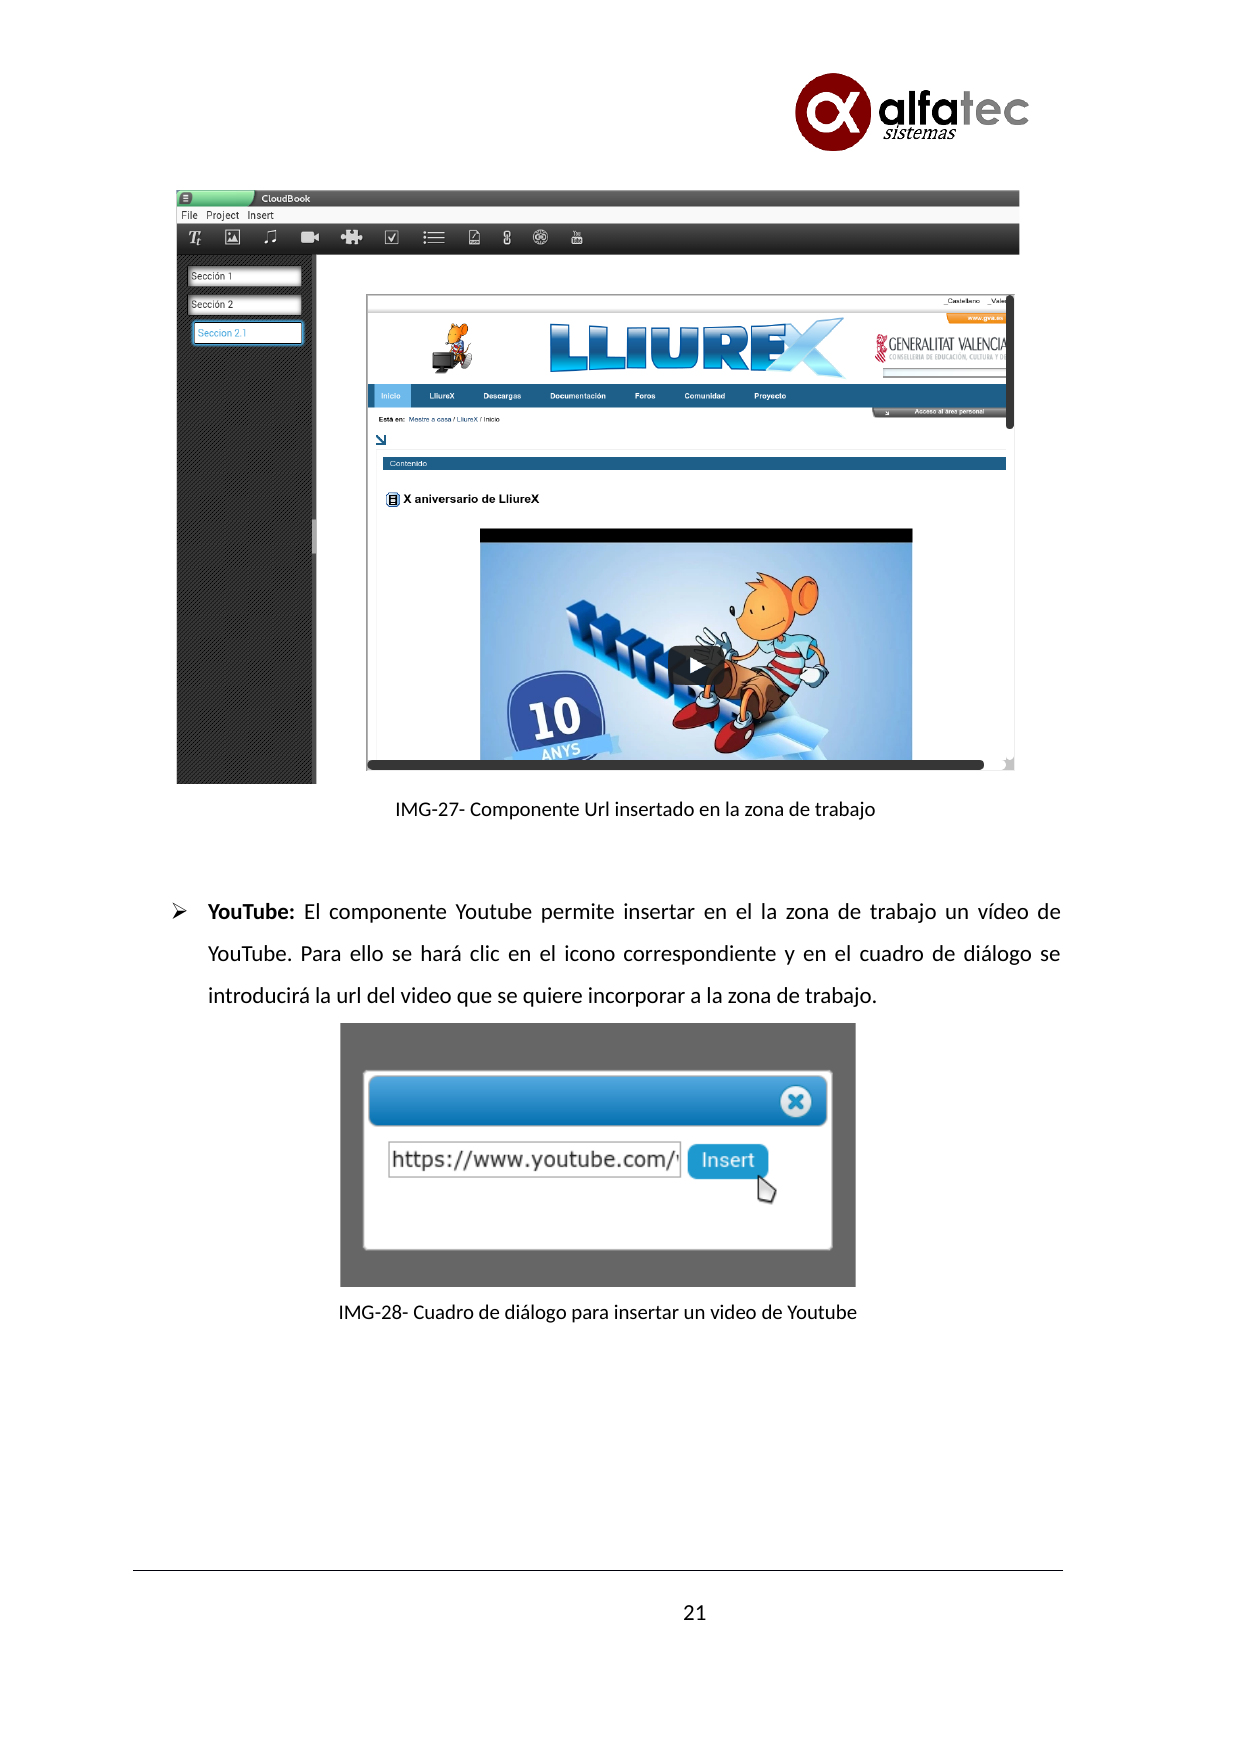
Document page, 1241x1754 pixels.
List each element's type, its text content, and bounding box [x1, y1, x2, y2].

list YouTube: El componente Youtube permite insertar en el la zona de trabajo un vídeo de YouTube. Para ello se hará clic en el icono correspondiente y en el cuadro de diálogo se introducirá la url del video que se quiere incorporar a la zona de trabajo. [170, 897, 1063, 1009]
list IMG-27- Componente Url insertado en la zona de trabajo [170, 191, 1063, 822]
text IMG-28- Cuadro de diálogo para insertar un video de Youtube [133, 1036, 1063, 1325]
picture [795, 73, 1031, 151]
picture [469, 1023, 727, 1287]
